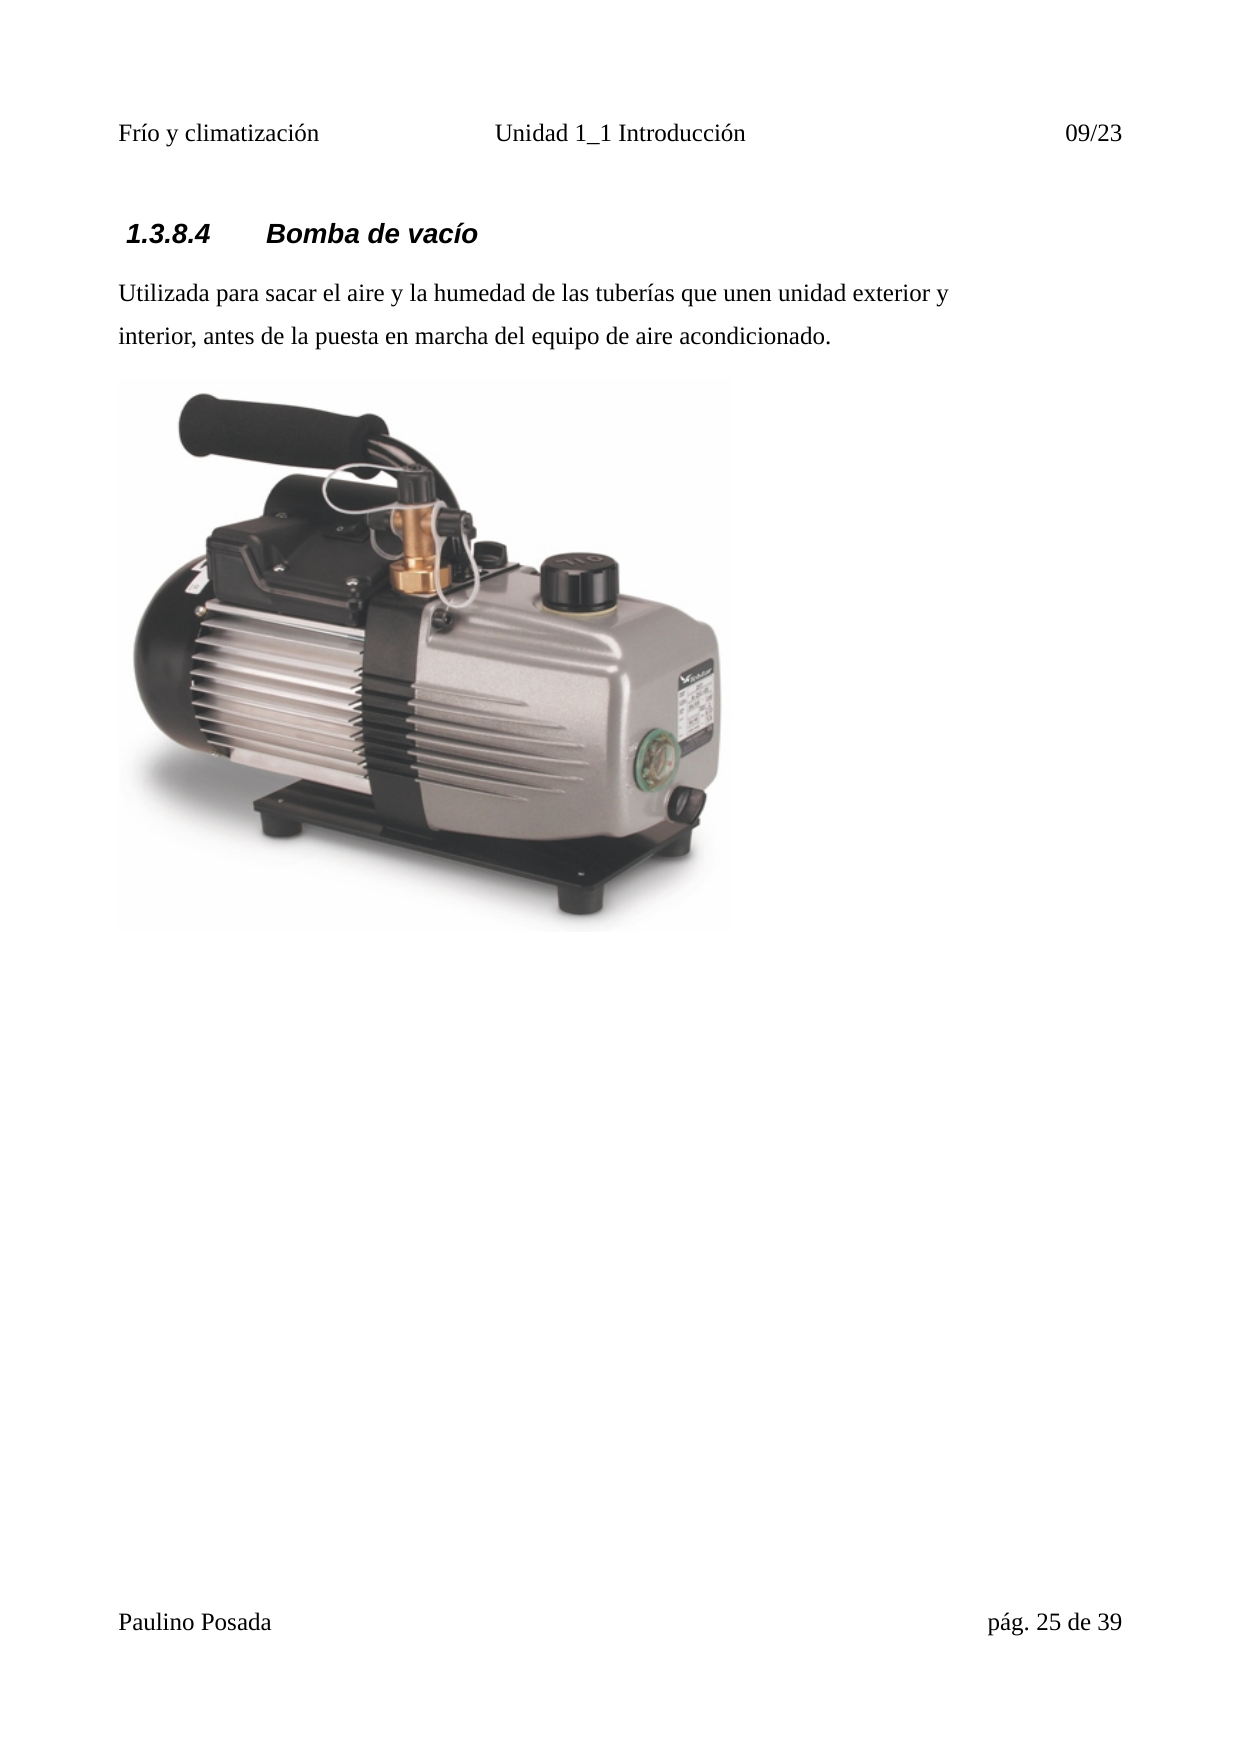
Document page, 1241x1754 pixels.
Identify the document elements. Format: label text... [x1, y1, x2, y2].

picture [118, 378, 732, 932]
text Utilizada para sacar el aire y la humedad de las tuberías que unen unidad exterior y [118, 278, 1122, 307]
text interior, antes de la puesta en marcha del equipo de aire acondicionado. [118, 321, 1122, 350]
subtitle Bomba de vacío [118, 218, 1122, 249]
